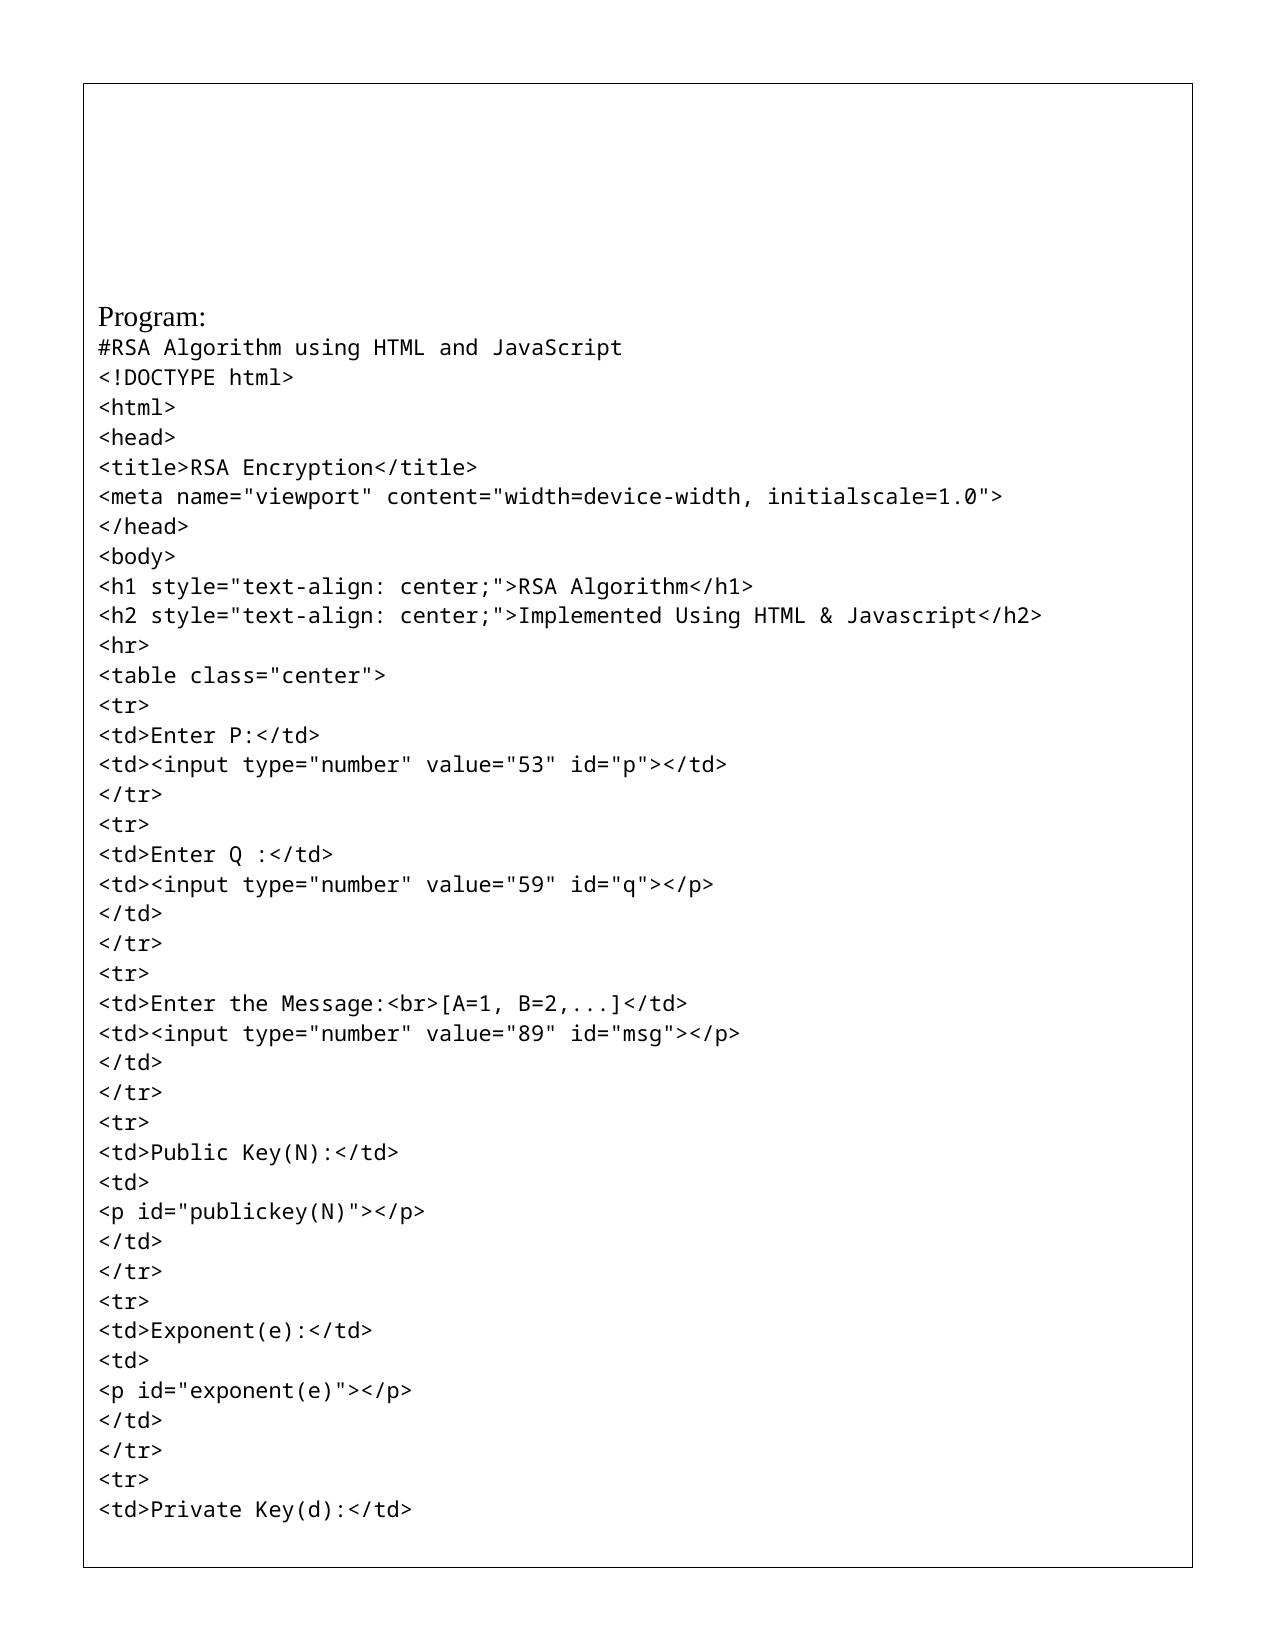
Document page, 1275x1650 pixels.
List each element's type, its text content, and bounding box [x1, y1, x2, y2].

text <p id="exponent(e)"></p> [98, 1375, 1177, 1405]
text <meta name="viewport" content="width=device-width, initialscale=1.0"> [98, 481, 1177, 511]
text #RSA Algorithm using HTML and JavaScript [98, 332, 1177, 362]
text <p id="publickey(N)"></p> [98, 1196, 1177, 1226]
text <html> [98, 392, 1177, 422]
text <!DOCTYPE html> [98, 362, 1177, 392]
text <tr> [98, 1286, 1177, 1316]
text </tr> [98, 779, 1177, 809]
text <td><input type="number" value="53" id="p"></td> [98, 749, 1177, 779]
text Program: [98, 299, 1177, 332]
text <td>Enter P:</td> [98, 720, 1177, 749]
text <tr> [98, 1464, 1177, 1494]
text </tr> [98, 1435, 1177, 1464]
text </head> [98, 511, 1177, 541]
text <tr> [98, 690, 1177, 720]
text <td>Enter Q :</td> [98, 839, 1177, 869]
text <td> [98, 1167, 1177, 1196]
text <td>Exponent(e):</td> [98, 1316, 1177, 1345]
text <td><input type="number" value="59" id="q"></p> [98, 869, 1177, 898]
text <td><input type="number" value="89" id="msg"></p> [98, 1018, 1177, 1047]
text <td>Enter the Message:<br>[A=1, B=2,...]</td> [98, 988, 1177, 1018]
text <h1 style="text-align: center;">RSA Algorithm</h1> [98, 571, 1177, 601]
text </td> [98, 898, 1177, 928]
text <head> [98, 422, 1177, 452]
text </td> [98, 1226, 1177, 1256]
text <td>Private Key(d):</td> [98, 1494, 1177, 1524]
text <tr> [98, 809, 1177, 839]
text </tr> [98, 1256, 1177, 1286]
text <hr> [98, 630, 1177, 660]
text <td>Public Key(N):</td> [98, 1137, 1177, 1167]
text <tr> [98, 958, 1177, 988]
text </td> [98, 1405, 1177, 1435]
text <body> [98, 541, 1177, 571]
text <tr> [98, 1107, 1177, 1137]
text <h2 style="text-align: center;">Implemented Using HTML & Javascript</h2> [98, 601, 1177, 630]
text <table class="center"> [98, 660, 1177, 690]
text </tr> [98, 1077, 1177, 1107]
text </td> [98, 1047, 1177, 1077]
text <td> [98, 1345, 1177, 1375]
text </tr> [98, 928, 1177, 958]
text <title>RSA Encryption</title> [98, 452, 1177, 481]
